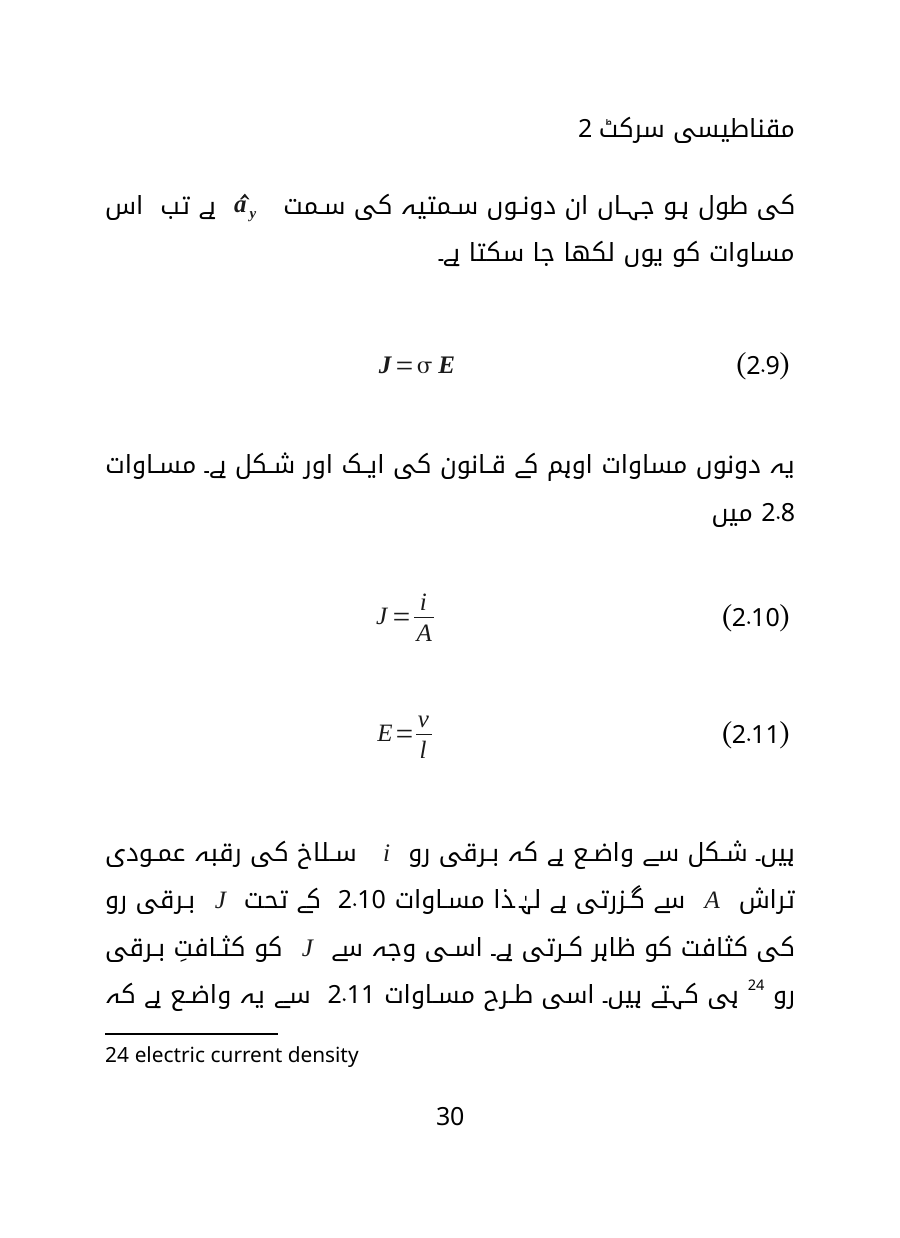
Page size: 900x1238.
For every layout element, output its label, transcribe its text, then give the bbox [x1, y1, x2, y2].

table_header [105, 583, 696, 666]
text اگر شکل میں سمتیہکی طول ہو اورسمتیہکی طول ہو جہاں ان دونوں سمتیہ کی سمت ہے تب اس مساوات کو یوں لکھا جا سکتا ہے۔ [105, 182, 795, 277]
table_header (2.9) [718, 336, 795, 408]
text ہیں۔ شکل سے واضع ہے کہ برقی رو سلاخ کی رقبہ عمودی تراشسے گزرتی ہے لہٰذا مساوات 2.10 کے تحتبرقی رو کی کثافت کو ظاہر کرتی ہے۔ اسی وجہ سےکو کثافتِ برقی رو ہی کہتے ہیں۔ اسی طرح مساوات 2.11 سے یہ واضع ہے کہبرقی دباؤ کی شدت کو ظاہر کرتی ہے اور یوں کو شدت برقی دباؤ کہتے ہیں۔ اس کے نام کو چھوٹا کر کے برقی شدت بھی کہا جاتا ہے۔ [105, 829, 795, 1019]
table_header [105, 700, 696, 783]
table_header (2.11) [696, 700, 795, 783]
text یہ دونوں مساوات اوہم کے قانون کی ایک اور شکل ہے۔ مساوات 2.8 میں [105, 442, 795, 536]
table_header (2.10) [696, 583, 795, 666]
table_header [105, 336, 718, 408]
text electric current density [105, 1040, 795, 1068]
